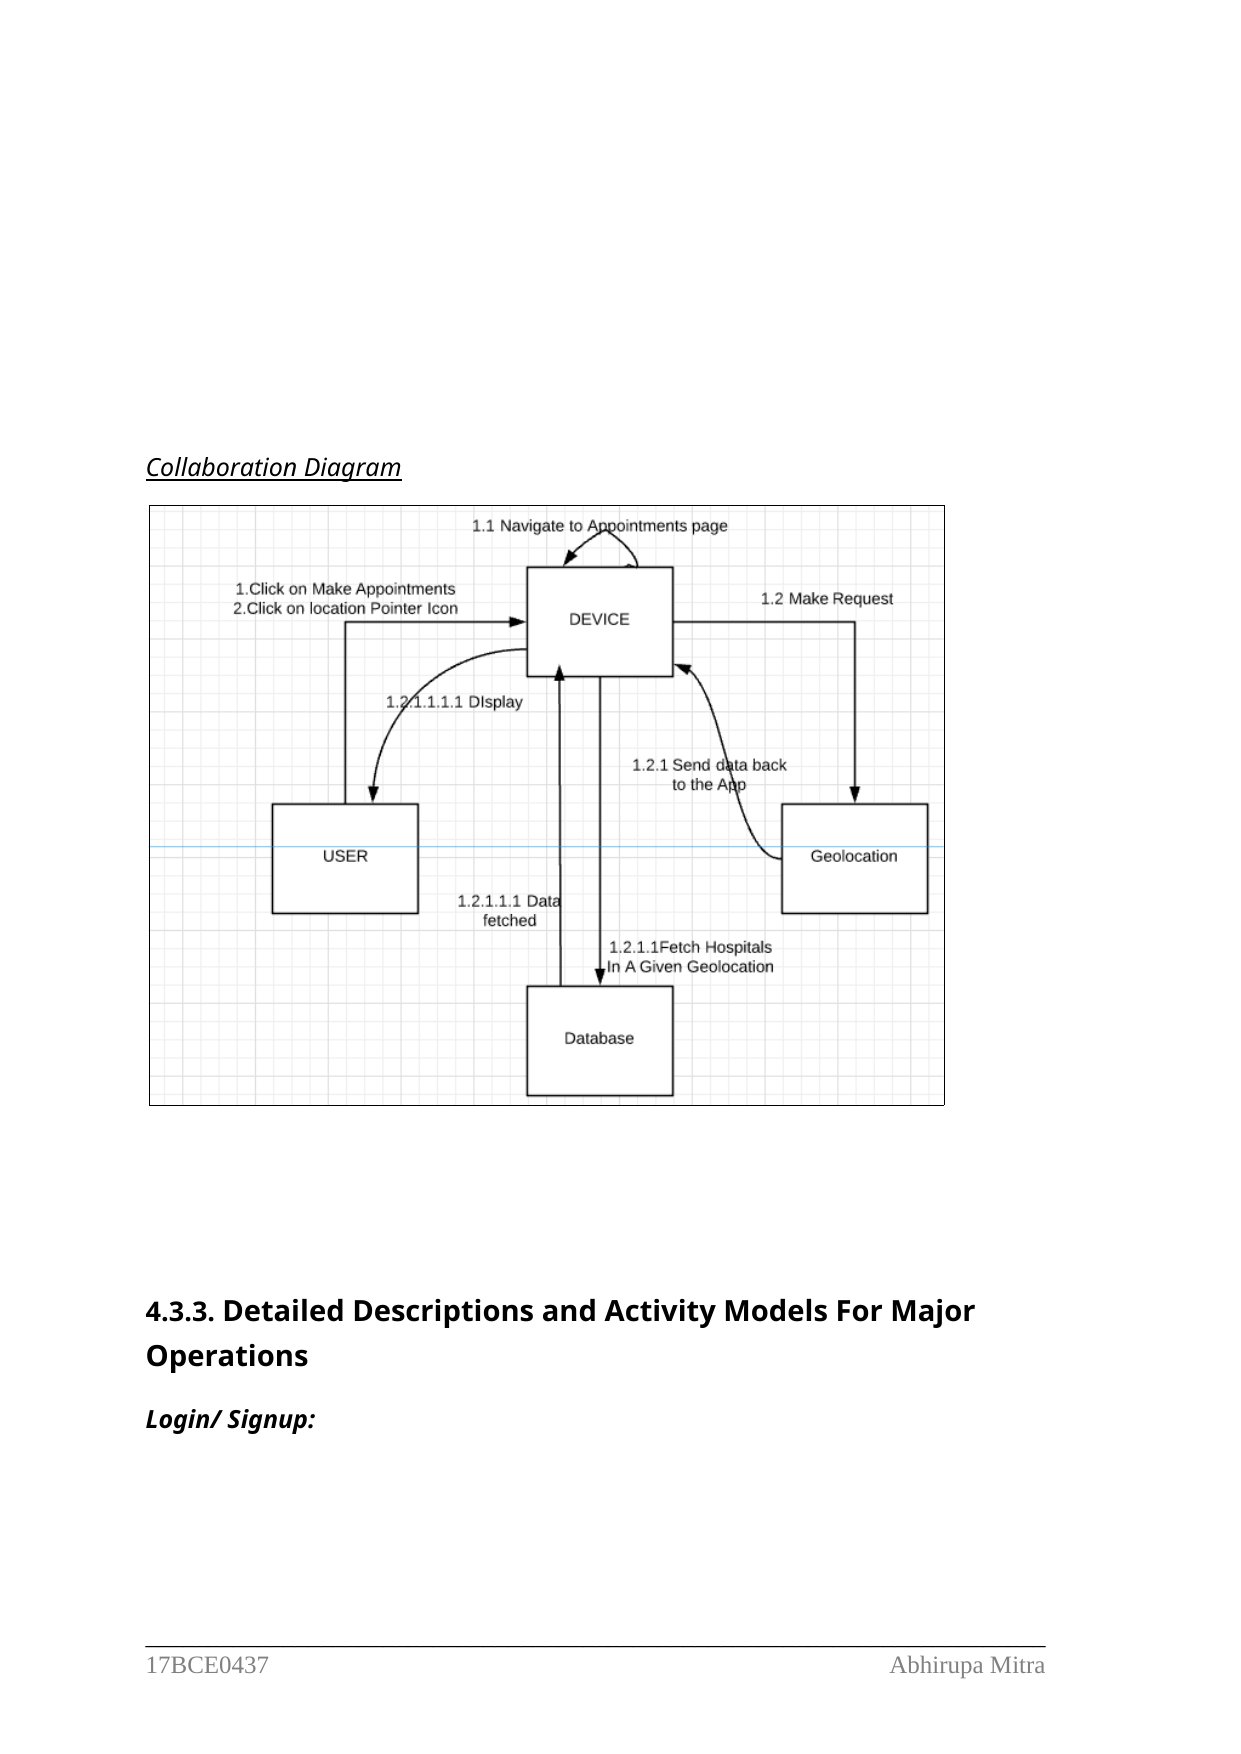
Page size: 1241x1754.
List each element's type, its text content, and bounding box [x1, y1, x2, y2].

text 4.3.3. Detailed Descriptions and Activity Models For Major Operations [145, 1290, 1090, 1375]
text Login/ Signup: [145, 1402, 1090, 1436]
text Collaboration Diagram [145, 450, 1090, 484]
picture [150, 506, 944, 1105]
